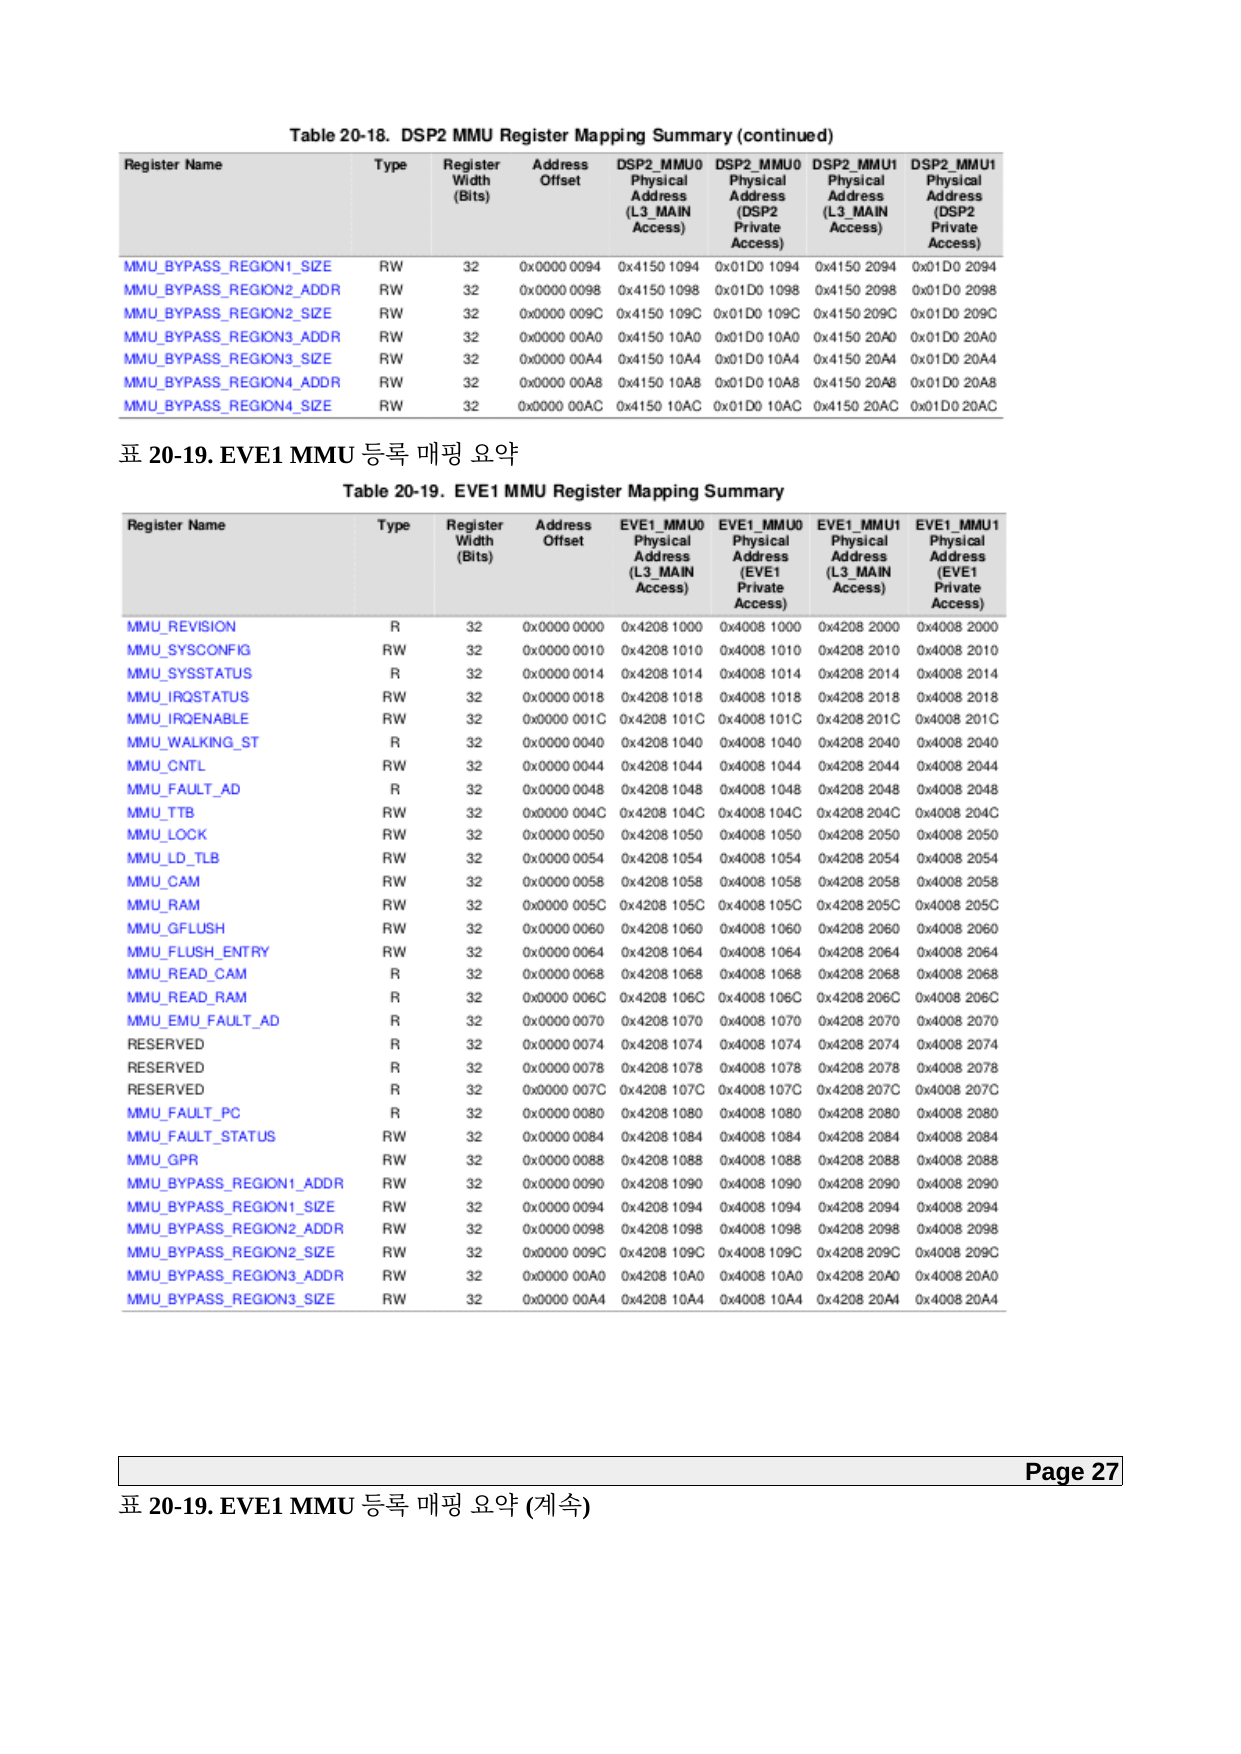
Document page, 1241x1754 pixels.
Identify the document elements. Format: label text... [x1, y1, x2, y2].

text 표 20-19. EVE1 MMU 등록 매핑 요약 (계속) [118, 1486, 1122, 1521]
text 표 20-19. EVE1 MMU 등록 매핑 요약 [118, 434, 1122, 471]
table_header Page 27 [119, 1457, 1122, 1485]
